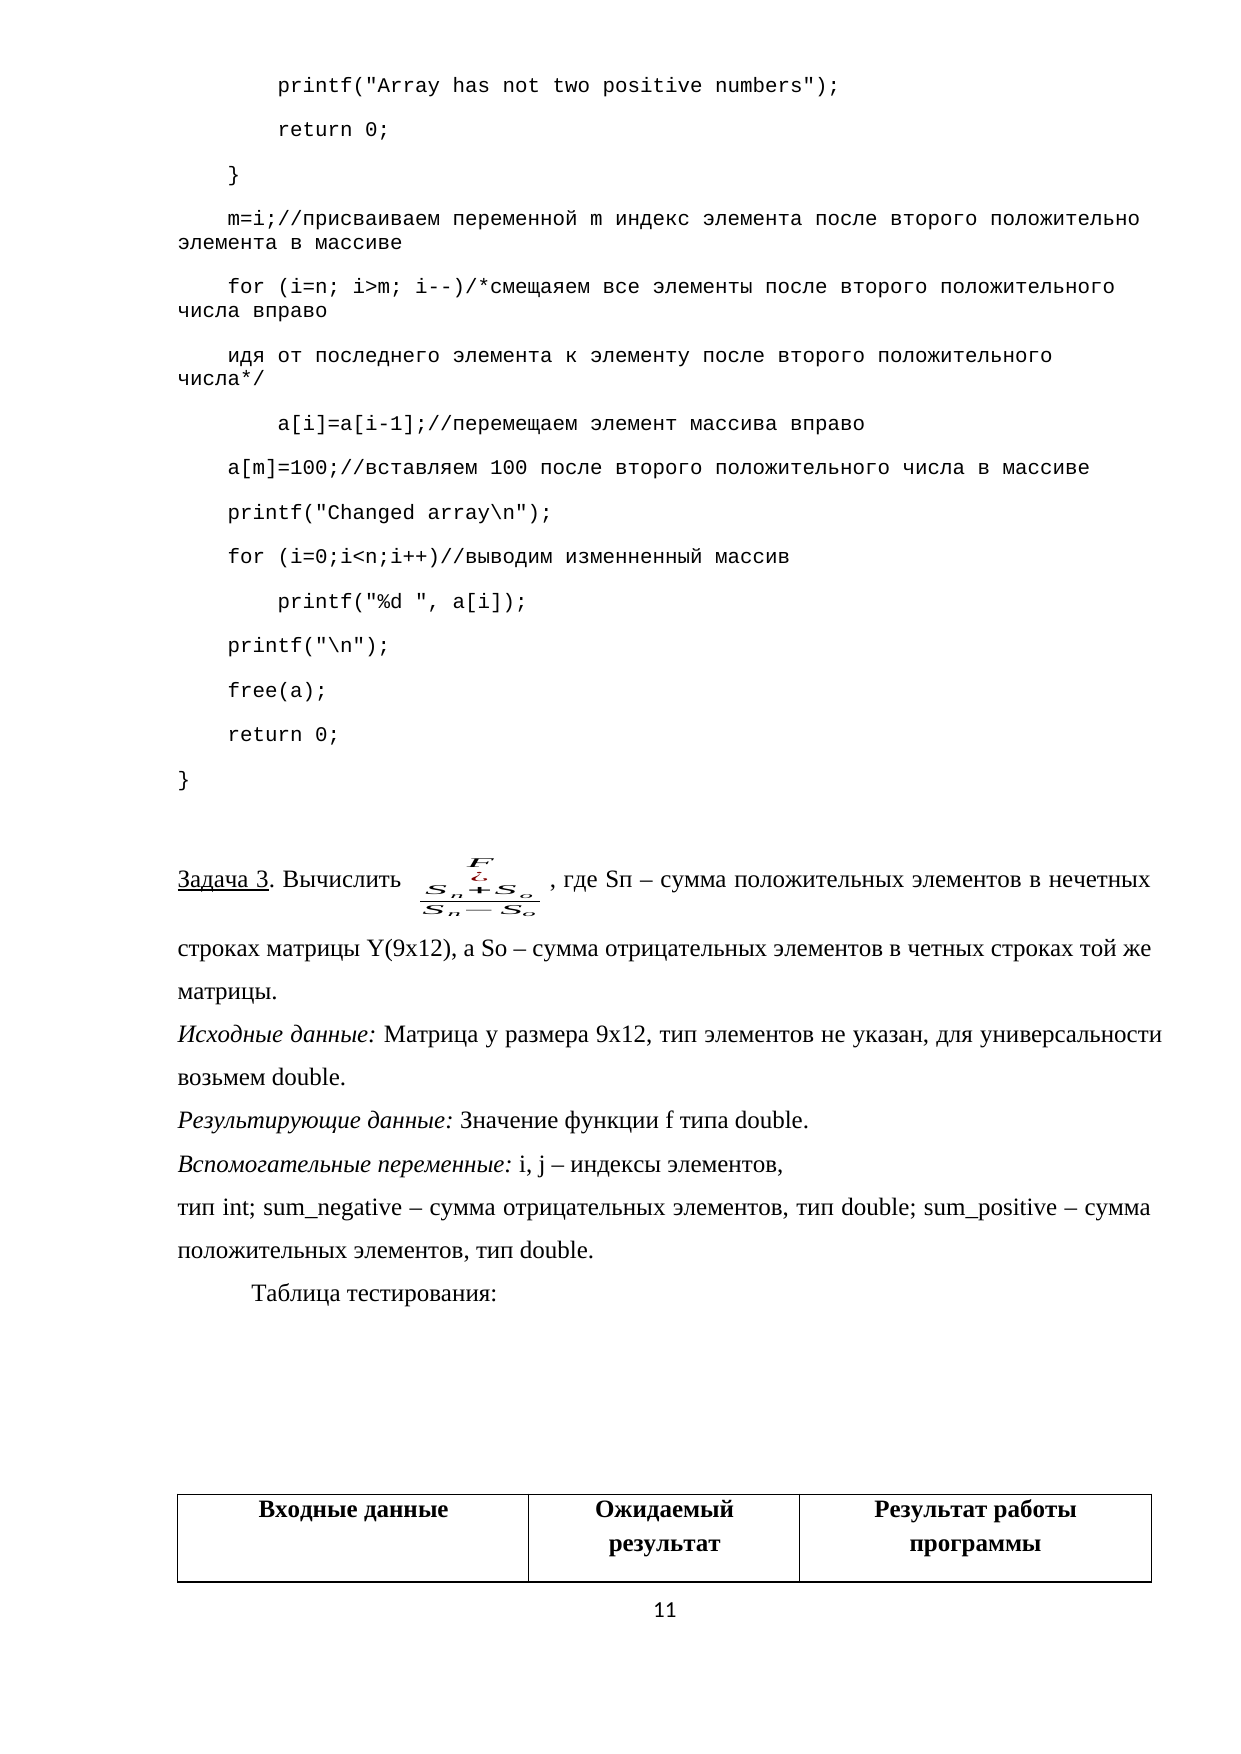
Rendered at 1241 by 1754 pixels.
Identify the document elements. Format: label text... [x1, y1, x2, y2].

text } [177, 164, 1152, 188]
text for (i=n; i>m; i--)/*смещаяем все элементы после второго положительного числа вправо [177, 277, 1152, 324]
text a[m]=100;//вставляем 100 после второго положительного числа в массиве [177, 457, 1152, 481]
text free(a); [177, 680, 1152, 703]
text } [177, 769, 1152, 792]
text printf("Array has not two positive numbers"); [177, 75, 1152, 99]
text printf("\n"); [177, 635, 1152, 659]
text Результирующие данные: Значение функции f типа double. [177, 1106, 1163, 1134]
table_header Входные данные [178, 1495, 528, 1581]
text m=i;//присваиваем переменной m индекс элемента после второго положительно элемента в массиве [177, 208, 1152, 256]
text a[i]=a[i-1];//перемещаем элемент массива вправо [177, 413, 1152, 436]
text идя от последнего элемента к элементу после второго положительного числа*/ [177, 345, 1152, 392]
text Исходные данные: Матрица y размера 9х12, тип элементов не указан, для универсальности возьмем double. [177, 1019, 1163, 1091]
text printf("Changed array\n"); [177, 502, 1152, 525]
text return 0; [177, 724, 1152, 748]
text return 0; [177, 119, 1152, 143]
text for (i=0;i<n;i++)//выводим изменненный массив [177, 546, 1152, 570]
text Вспомогательные переменные: i, j – индексы элементов, [177, 1149, 1152, 1177]
text тип int; sum_negative – сумма отрицательных элементов, тип double; sum_positive – сумма положительных элементов, тип double. [177, 1192, 1152, 1264]
table_header Результат работы программы [800, 1495, 1151, 1581]
text printf("%d ", a[i]); [177, 591, 1152, 614]
text Таблица тестирования: [177, 1278, 1152, 1307]
table_header Ожидаемый результат [529, 1495, 799, 1581]
text Задача 3. Вычислить , где Sп – сумма положительных элементов в нечетных строках матрицы Y(9x12), а So – сумма отрицательных элементов в четных строках той же матрицы. [177, 856, 1152, 1005]
